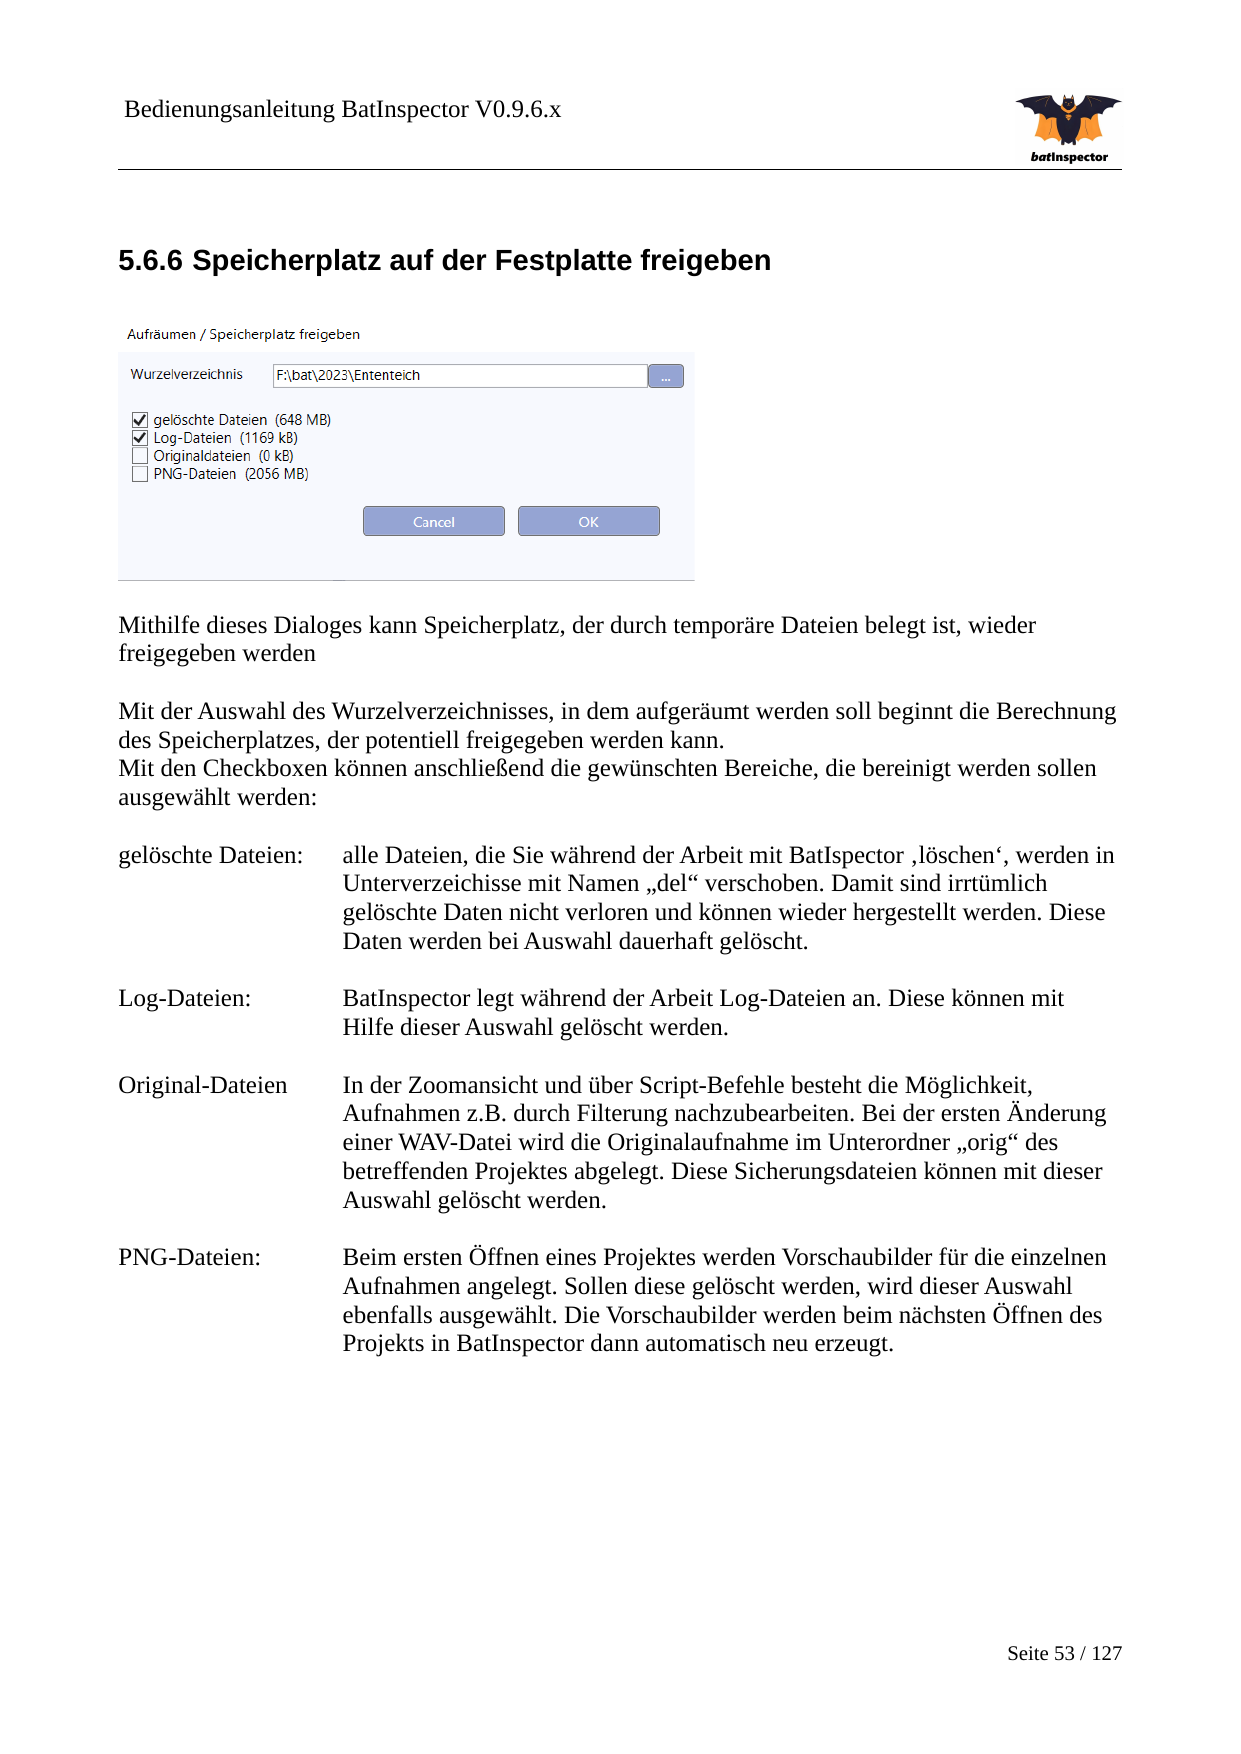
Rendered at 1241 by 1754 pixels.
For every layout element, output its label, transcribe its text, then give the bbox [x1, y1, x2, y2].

picture [1015, 88, 1125, 165]
text PNG-Dateien: Beim ersten Öffnen eines Projektes werden Vorschaubilder für die einzelnen Aufnahmen angelegt. Sollen diese gelöscht werden, wird dieser Auswahl ebenfalls ausgewählt. Die Vorschaubilder werden beim nächsten Öffnen des Projekts in BatInspector dann automatisch neu erzeugt. [118, 1242, 1122, 1357]
text Mit der Auswahl des Wurzelverzeichnisses, in dem aufgeräumt werden soll beginnt die Berechnung des Speicherplatzes, der potentiell freigegeben werden kann. [118, 696, 1122, 753]
text Log-Dateien: BatInspector legt während der Arbeit Log-Dateien an. Diese können mit Hilfe dieser Auswahl gelöscht werden. [118, 983, 1122, 1041]
text Mithilfe dieses Dialoges kann Speicherplatz, der durch temporäre Dateien belegt ist, wieder freigegeben werden [118, 610, 1122, 667]
picture [118, 317, 695, 581]
text Original-Dateien In der Zoomansicht und über Script-Befehle besteht die Möglichkeit, Aufnahmen z.B. durch Filterung nachzubearbeiten. Bei der ersten Änderung einer WAV-Datei wird die Originalaufnahme im Unterordner „orig“ des betreffenden Projektes abgelegt. Diese Sicherungsdateien können mit dieser Auswahl gelöscht werden. [118, 1070, 1122, 1213]
text Mit den Checkboxen können anschließend die gewünschten Bereiche, die bereinigt werden sollen ausgewählt werden: [118, 753, 1122, 811]
text gelöschte Dateien: alle Dateien, die Sie während der Arbeit mit BatIspector ‚löschen‘, werden in Unterverzeichisse mit Namen „del“ verschoben. Damit sind irrtümlich gelöschte Daten nicht verloren und können wieder hergestellt werden. Diese Daten werden bei Auswahl dauerhaft gelöscht. [118, 840, 1122, 955]
subtitle Speicherplatz auf der Festplatte freigeben [118, 243, 1122, 276]
